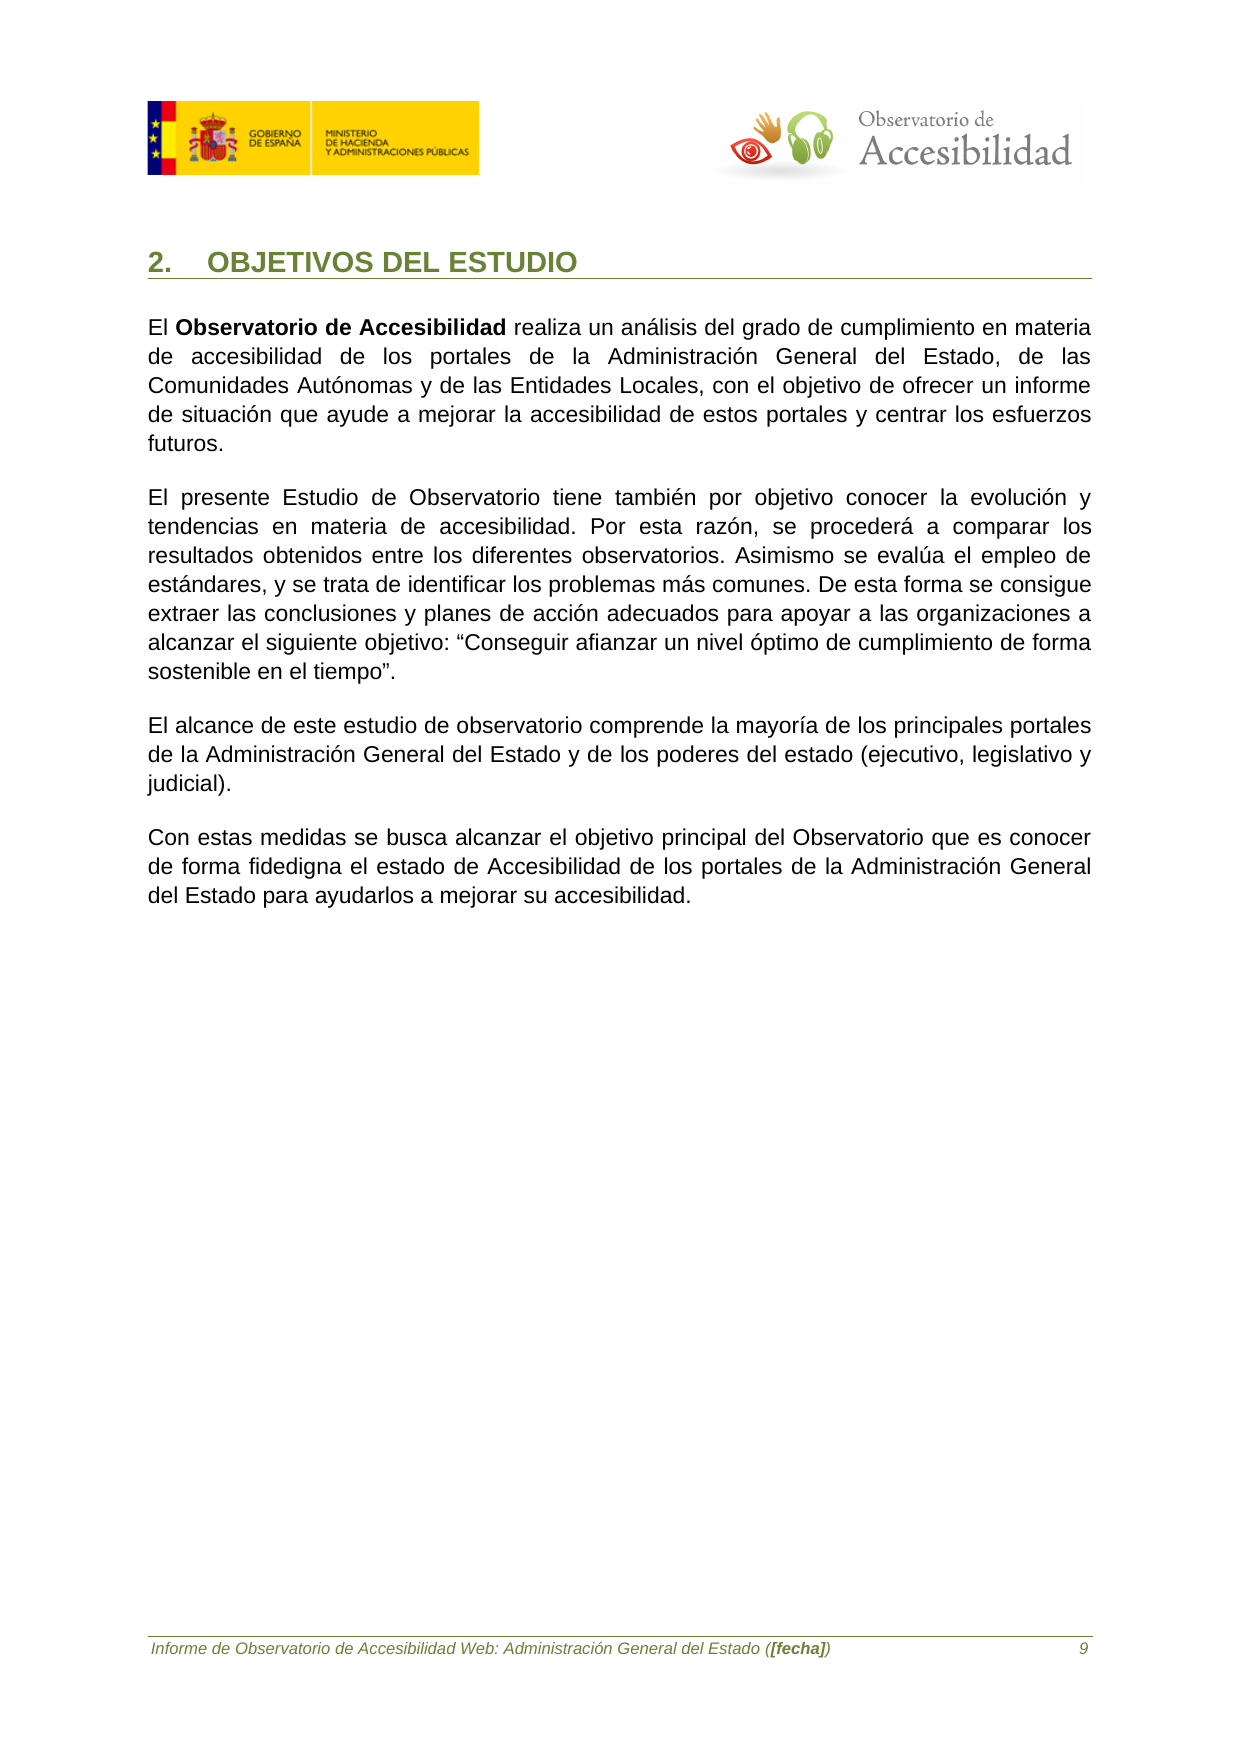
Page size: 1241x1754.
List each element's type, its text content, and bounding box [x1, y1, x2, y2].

text El alcance de este estudio de observatorio comprende la mayoría de los principales portales de la Administración General del Estado y de los poderes del estado (ejecutivo, legislativo y judicial). [148, 712, 1092, 796]
text El presente Estudio de Observatorio tiene también por objetivo conocer la evolución y tendencias en materia de accesibilidad. Por esta razón, se procederá a comparar los resultados obtenidos entre los diferentes observatorios. Asimismo se evalúa el empleo de estándares, y se trata de identificar los problemas más comunes. De esta forma se consigue extraer las conclusiones y planes de acción adecuados para apoyar a las organizaciones a alcanzar el siguiente objetivo: “Conseguir afianzar un nivel óptimo de cumplimiento de forma sostenible en el tiempo”. [148, 484, 1092, 684]
text El Observatorio de Accesibilidad realiza un análisis del grado de cumplimiento en materia de accesibilidad de los portales de la Administración General del Estado, de las Comunidades Autónomas y de las Entidades Locales, con el objetivo de ofrecer un informe de situación que ayude a mejorar la accesibilidad de estos portales y centrar los esfuerzos futuros. [148, 314, 1092, 456]
subtitle Objetivos del estudio [148, 245, 1092, 278]
text Con estas medidas se busca alcanzar el objetivo principal del Observatorio que es conocer de forma fidedigna el estado de Accesibilidad de los portales de la Administración General del Estado para ayudarlos a mejorar su accesibilidad. [148, 824, 1092, 908]
picture [147, 101, 479, 175]
picture [710, 102, 1086, 185]
